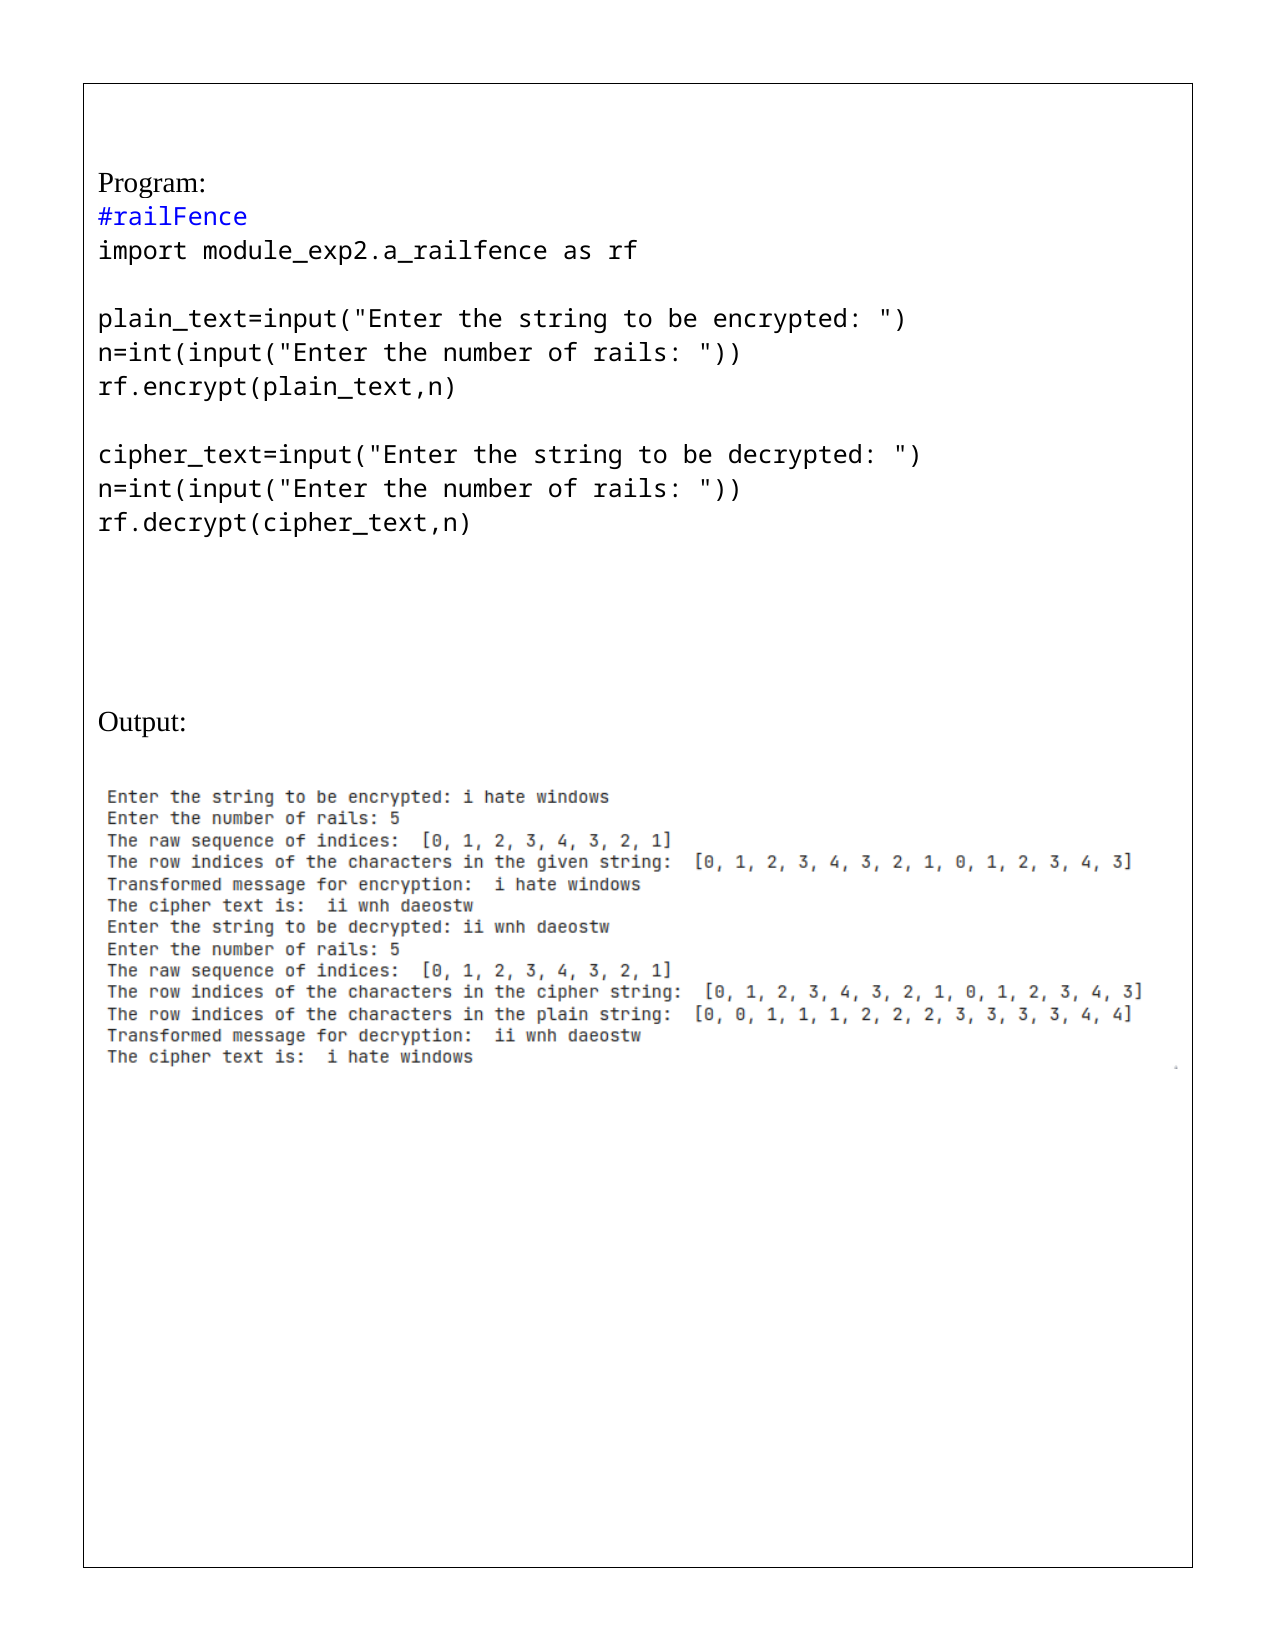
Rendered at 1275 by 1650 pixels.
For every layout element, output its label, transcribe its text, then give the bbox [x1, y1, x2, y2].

text #railFence [98, 198, 1177, 232]
text rf.encrypt(plain_text,n) [98, 368, 1177, 403]
text rf.decrypt(cipher_text,n) [98, 505, 1177, 539]
text plain_text=input("Enter the string to be encrypted: ") [98, 300, 1177, 334]
text Program: [98, 165, 1177, 198]
text Output: [98, 704, 1177, 738]
text n=int(input("Enter the number of rails: ")) [98, 471, 1177, 505]
text n=int(input("Enter the number of rails: ")) [98, 334, 1177, 368]
text cipher_text=input("Enter the string to be decrypted: ") [98, 437, 1177, 471]
picture [97, 788, 1178, 1069]
text import module_exp2.a_railfence as rf [98, 232, 1177, 266]
